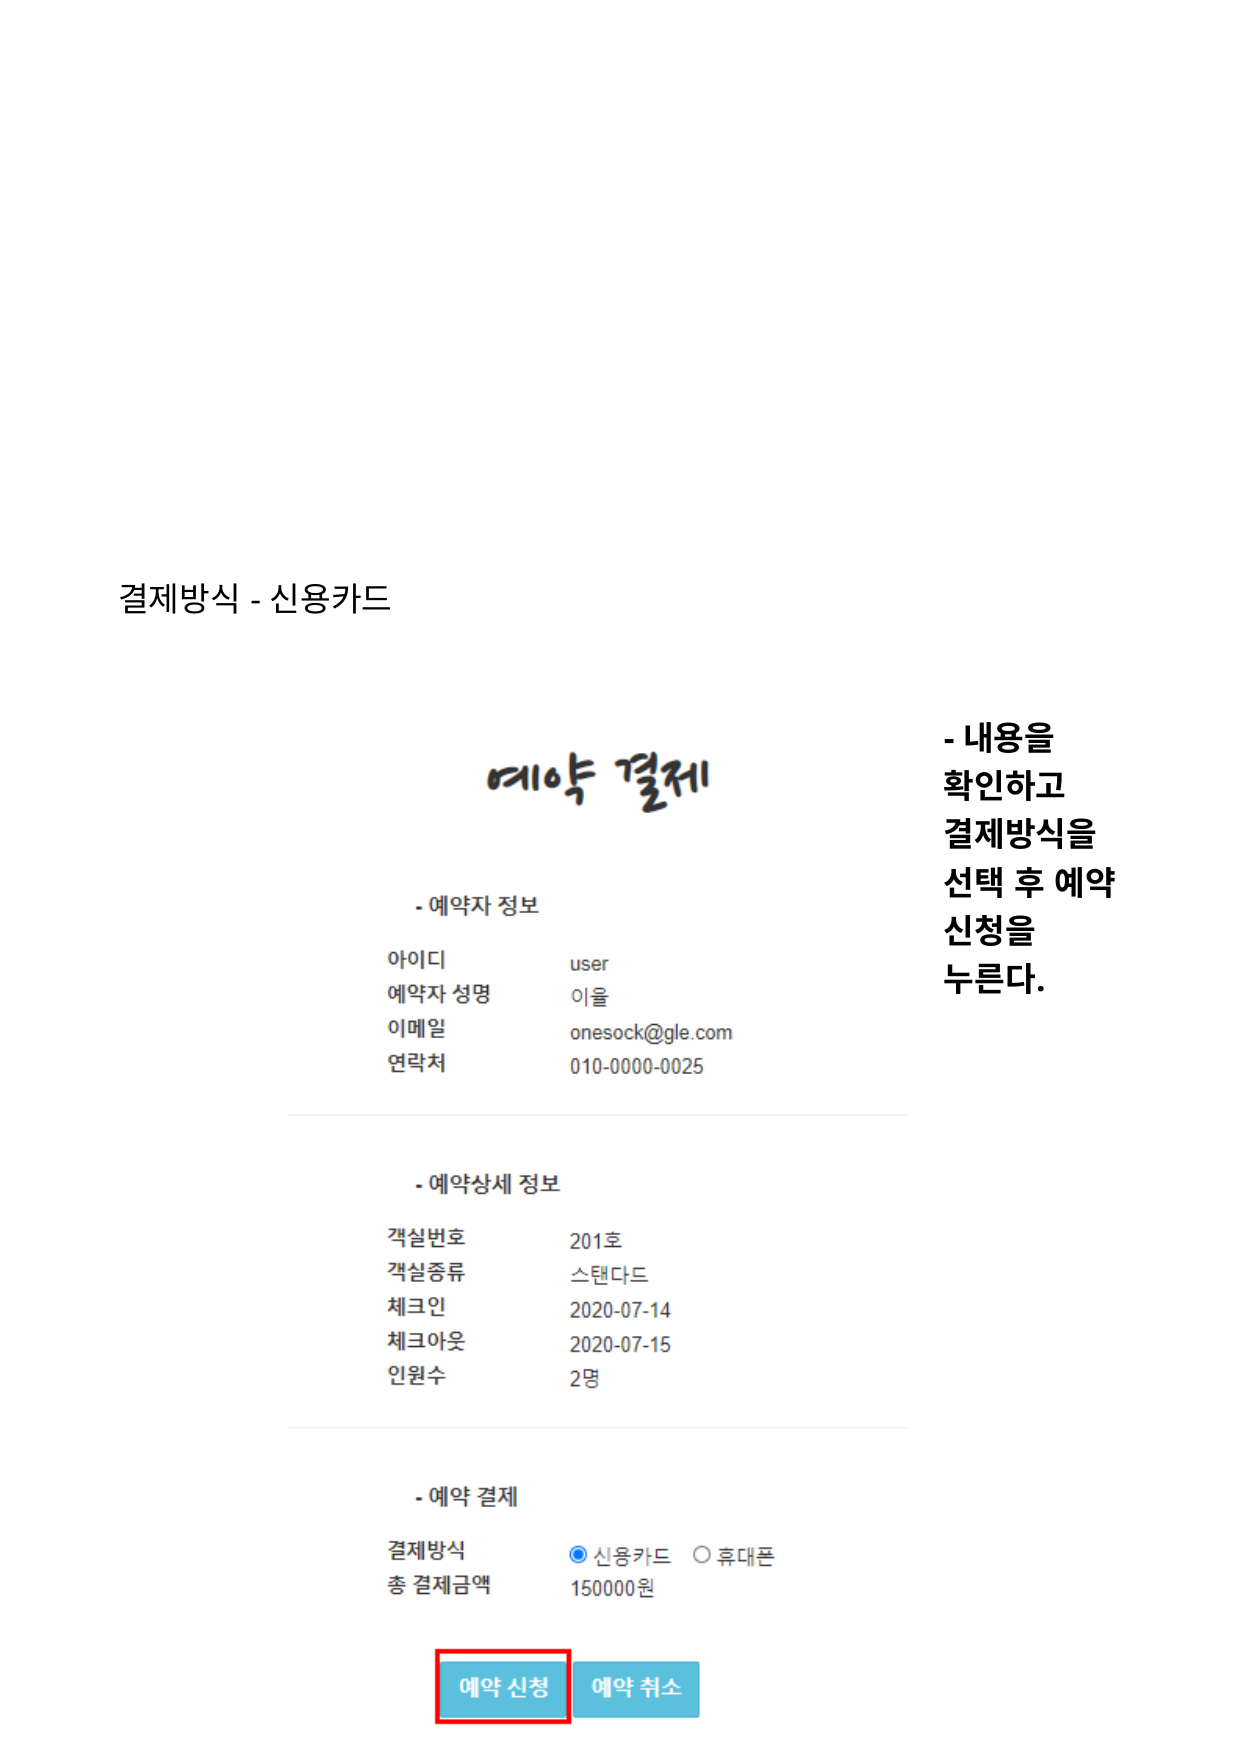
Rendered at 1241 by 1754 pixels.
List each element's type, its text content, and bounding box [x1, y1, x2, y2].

text - 내용을 확인하고 결제방식을 선택 후 예약 신청을 누른다. [944, 712, 1122, 1001]
text 결제방식 - 신용카드 [118, 572, 1122, 621]
picture [246, 702, 944, 1754]
text [118, 712, 246, 1001]
